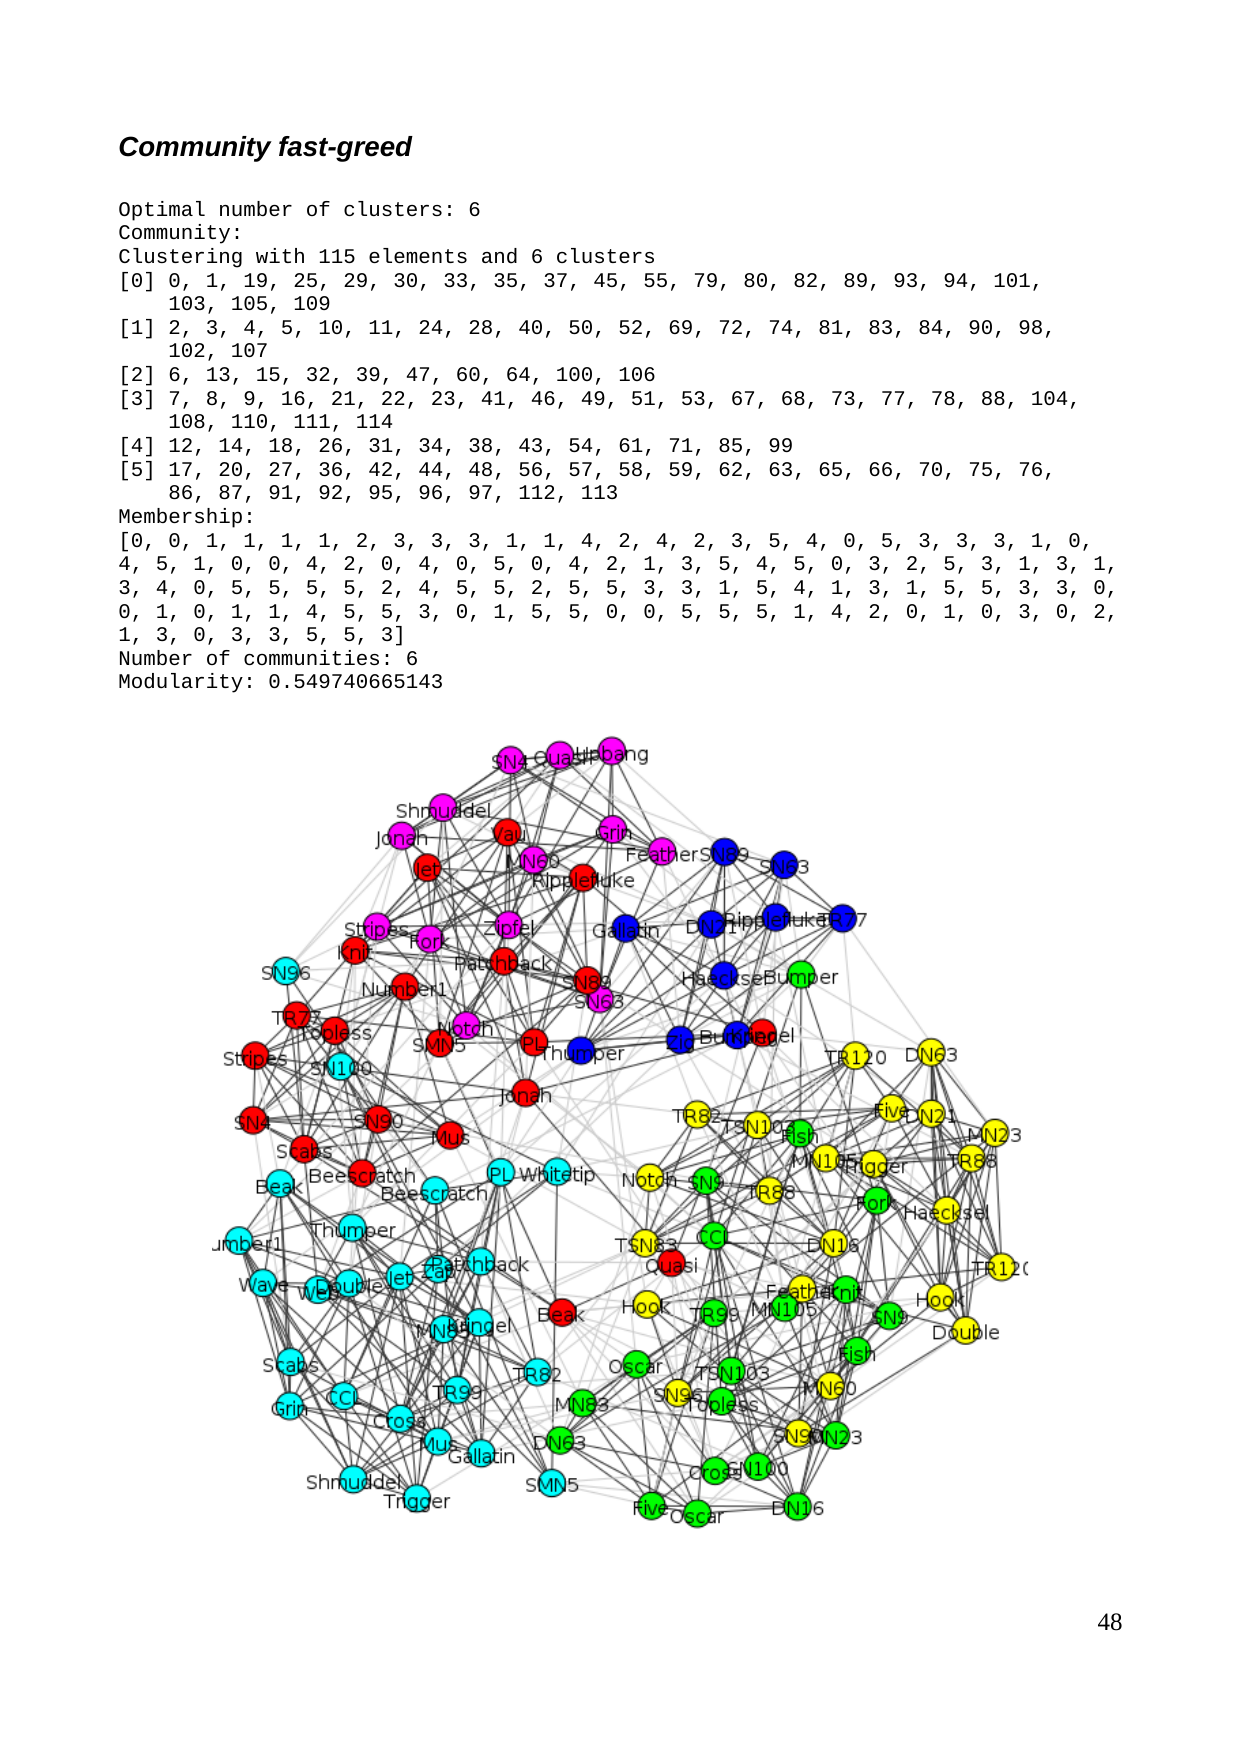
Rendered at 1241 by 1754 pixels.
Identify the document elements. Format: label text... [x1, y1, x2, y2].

text 103, 105, 109 [118, 293, 1122, 317]
text [5] 17, 20, 27, 36, 42, 44, 48, 56, 57, 58, 59, 62, 63, 65, 66, 70, 75, 76, [118, 459, 1122, 482]
text [0] 0, 1, 19, 25, 29, 30, 33, 35, 37, 45, 55, 79, 80, 82, 89, 93, 94, 101, [118, 269, 1122, 293]
text 86, 87, 91, 92, 95, 96, 97, 112, 113 [118, 482, 1122, 506]
text Modularity: 0.549740665143 [118, 672, 1122, 695]
text Membership: [118, 506, 1122, 530]
text [1] 2, 3, 4, 5, 10, 11, 24, 28, 40, 50, 52, 69, 72, 74, 81, 83, 84, 90, 98, [118, 317, 1122, 341]
text 102, 107 [118, 341, 1122, 364]
subtitle Community fast-greed [118, 131, 1122, 162]
text Optimal number of clusters: 6 [118, 199, 1122, 222]
text [0, 0, 1, 1, 1, 1, 2, 3, 3, 3, 1, 1, 4, 2, 4, 2, 3, 5, 4, 0, 5, 3, 3, 3, 1, 0, 4, 5, 1, 0, 0, 4, 2, 0, 4, 0, 5, 0, 4, 2, 1, 3, 5, 4, 5, 0, 3, 2, 5, 3, 1, 3, 1, 3, 4, 0, 5, 5, 5, 5, 2, 4, 5, 5, 2, 5, 5, 3, 3, 1, 5, 4, 1, 3, 1, 5, 5, 3, 3, 0, 0, 1, 0, 1, 1, 4, 5, 5, 3, 0, 1, 5, 5, 0, 0, 5, 5, 5, 1, 4, 2, 0, 1, 0, 3, 0, 2, 1, 3, 0, 3, 3, 5, 5, 3] [118, 530, 1122, 648]
text Community: [118, 222, 1122, 246]
picture [212, 724, 1029, 1541]
text 108, 110, 111, 114 [118, 411, 1122, 435]
text Clustering with 115 elements and 6 clusters [118, 246, 1122, 269]
text [3] 7, 8, 9, 16, 21, 22, 23, 41, 46, 49, 51, 53, 67, 68, 73, 77, 78, 88, 104, [118, 388, 1122, 411]
text [4] 12, 14, 18, 26, 31, 34, 38, 43, 54, 61, 71, 85, 99 [118, 435, 1122, 459]
text [2] 6, 13, 15, 32, 39, 47, 60, 64, 100, 106 [118, 364, 1122, 388]
text Number of communities: 6 [118, 648, 1122, 672]
